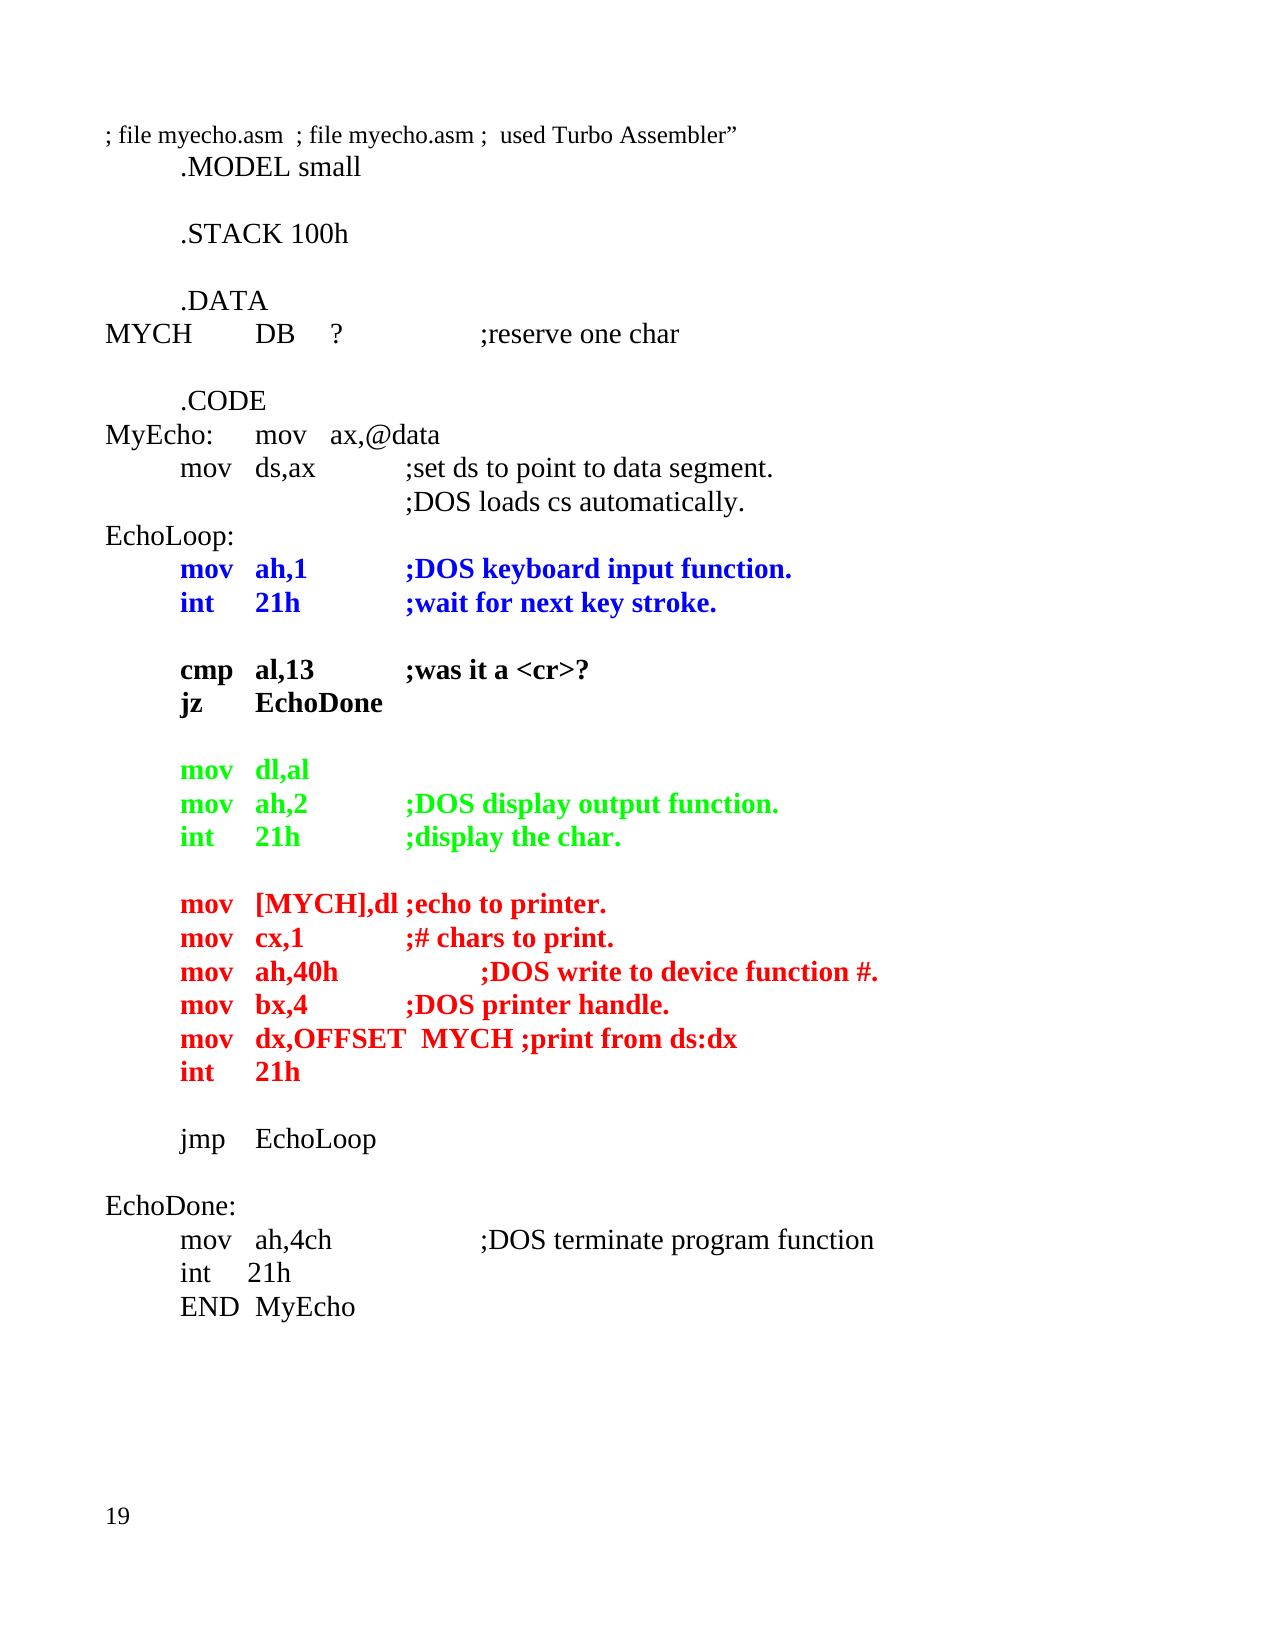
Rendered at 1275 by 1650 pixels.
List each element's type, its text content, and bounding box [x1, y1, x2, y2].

text mov dx,OFFSET MYCH ;print from ds:dx [105, 1021, 1170, 1054]
text ;DOS loads cs automatically. [105, 484, 1170, 518]
text int 21h ;display the char. [105, 819, 1170, 853]
text jz EchoDone [105, 685, 1170, 719]
text mov ah,40h ;DOS write to device function #. [105, 954, 1170, 987]
text mov ah,1 ;DOS keyboard input function. [105, 551, 1170, 585]
text END MyEcho [105, 1289, 1170, 1323]
text jmp EchoLoop [105, 1121, 1170, 1155]
text MyEcho: mov ax,@data [105, 417, 1170, 451]
text int 21h [105, 1054, 1170, 1088]
text mov ah,2 ;DOS display output function. [105, 786, 1170, 819]
text cmp al,13 ;was it a <cr>? [105, 652, 1170, 685]
text int 21h [105, 1256, 1170, 1289]
text EchoLoop: [105, 518, 1170, 551]
text int 21h ;wait for next key stroke. [105, 585, 1170, 618]
text .STACK 100h [105, 216, 1170, 249]
text mov ds,ax ;set ds to point to data segment. [105, 451, 1170, 484]
text .MODEL small [105, 149, 1170, 182]
text MYCH DB ? ;reserve one char [105, 316, 1170, 350]
text mov dl,al [105, 752, 1170, 786]
text .DATA [105, 283, 1170, 316]
text .CODE [105, 383, 1170, 417]
text mov ah,4ch ;DOS terminate program function [105, 1222, 1170, 1256]
text EchoDone: [105, 1188, 1170, 1222]
text mov bx,4 ;DOS printer handle. [105, 987, 1170, 1021]
text mov [MYCH],dl ;echo to printer. [105, 887, 1170, 920]
text ; file myecho.asm ; file myecho.asm ; used Turbo Assembler” [105, 120, 1170, 149]
text mov cx,1 ;# chars to print. [105, 920, 1170, 954]
